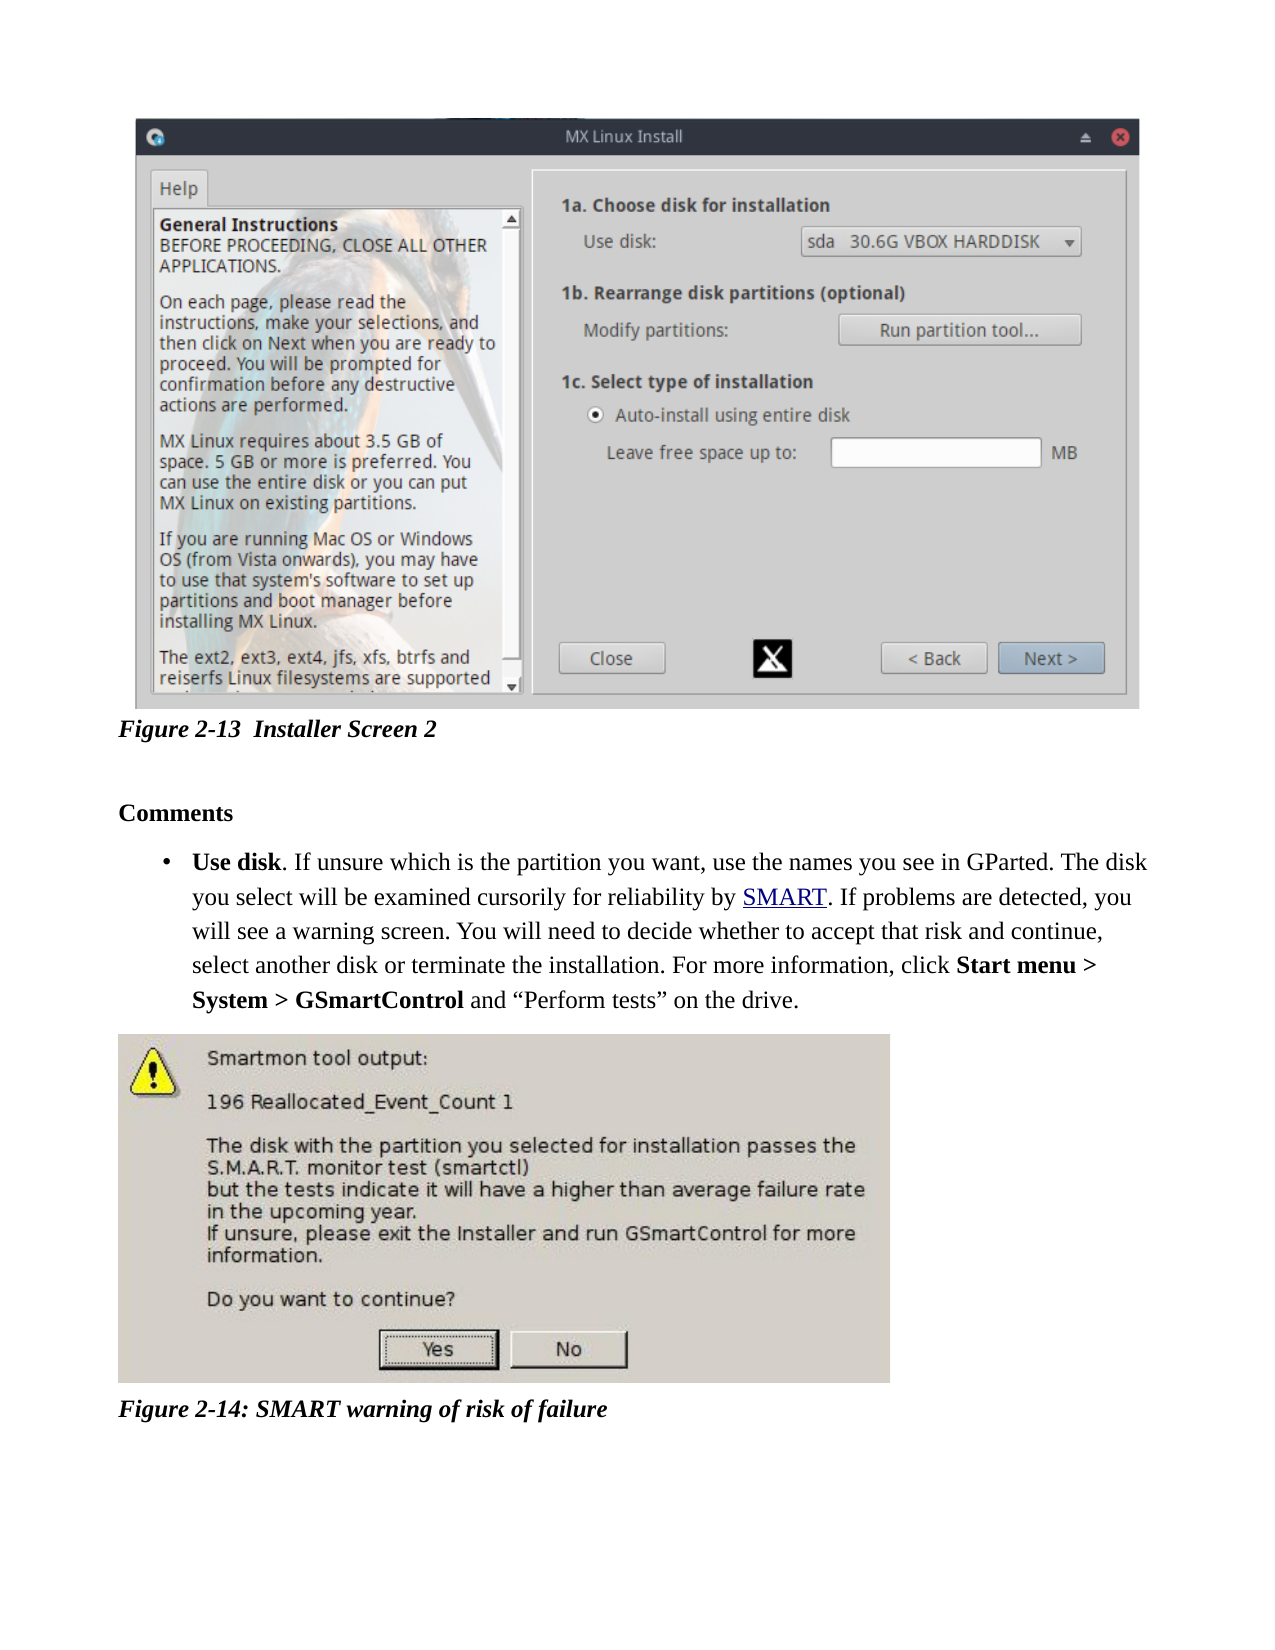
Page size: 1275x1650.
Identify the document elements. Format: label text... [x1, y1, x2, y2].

picture [135, 118, 1140, 709]
text Figure 2-14: SMART warning of risk of failure [118, 1394, 1157, 1422]
picture [118, 1034, 890, 1383]
text Figure 2-13 Installer Screen 2 [118, 118, 1157, 743]
list Use disk. If unsure which is the partition you want, use the names you see in GParted. The disk you select will be examined cursorily for reliability by SMART. If problems are detected, you will see a warning screen. You will need to decide whether to accept that risk and continue, select another disk or terminate the installation. For more information, click Start menu > System > GSmartControl and “Perform tests” on the drive. [162, 847, 1157, 1014]
text Comments [118, 798, 1157, 827]
